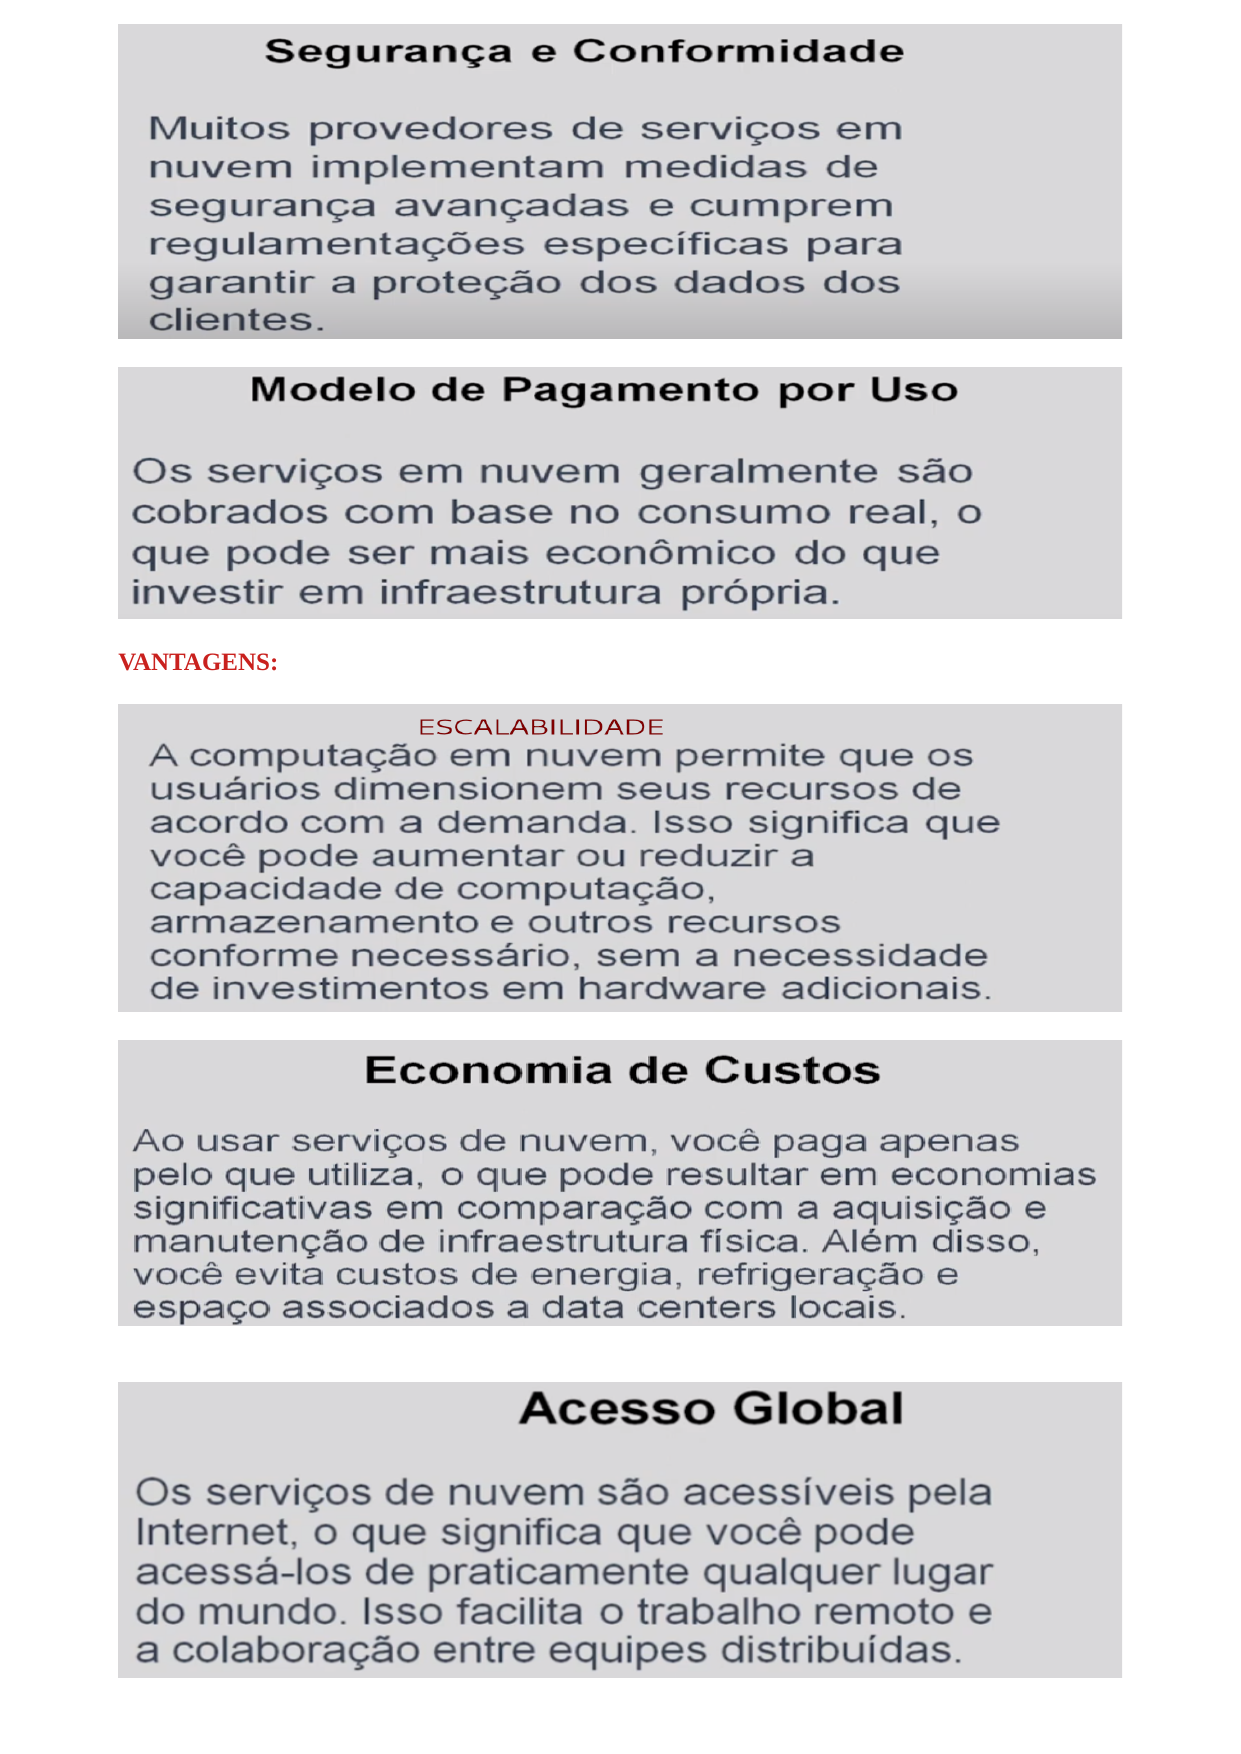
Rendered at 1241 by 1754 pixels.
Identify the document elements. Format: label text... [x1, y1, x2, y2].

picture [118, 24, 1123, 339]
picture [118, 704, 1123, 1012]
picture [118, 1382, 1123, 1678]
picture [118, 367, 1123, 619]
picture [118, 1040, 1123, 1326]
text VANTAGENS: [118, 647, 1122, 676]
